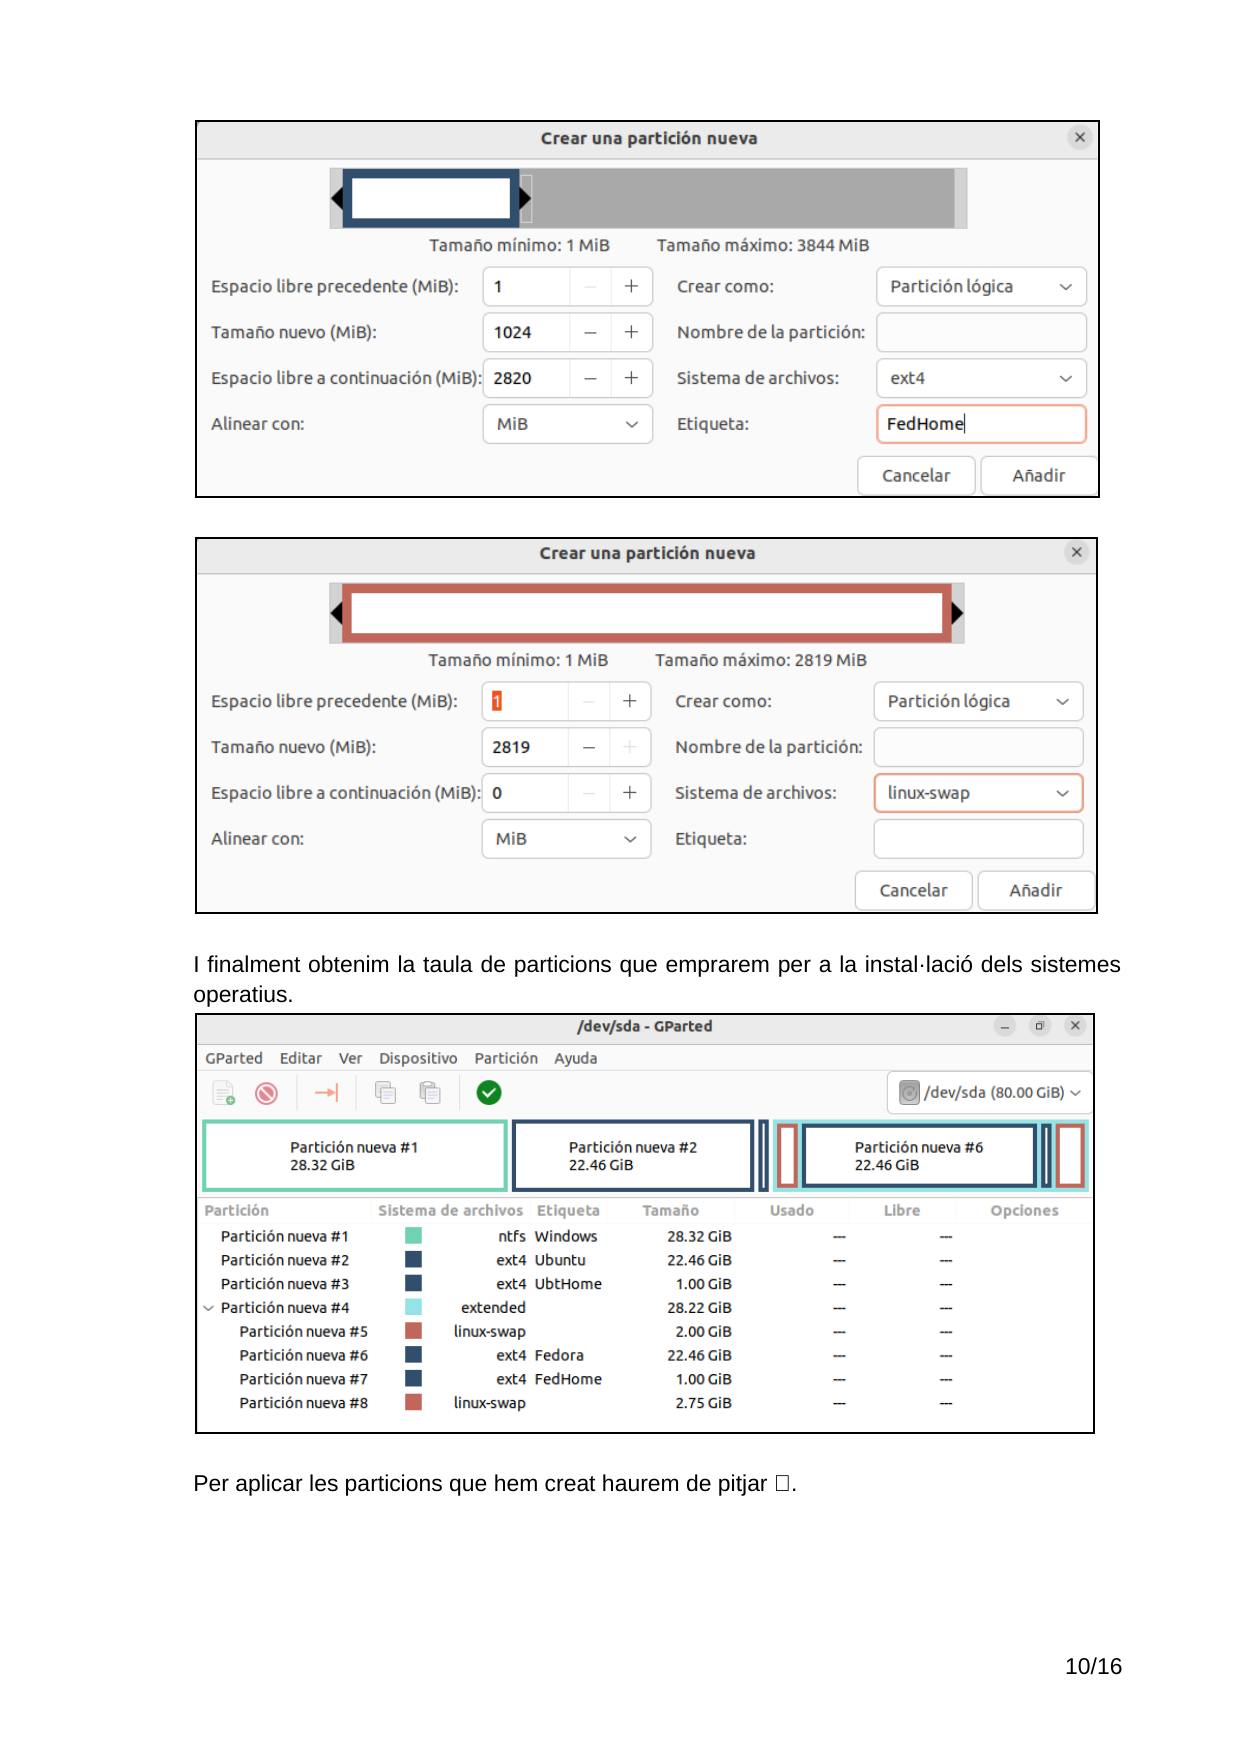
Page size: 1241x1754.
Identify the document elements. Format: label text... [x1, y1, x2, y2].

picture [197, 539, 1096, 912]
text I finalment obtenim la taula de particions que emprarem per a la instal·lació dels sistemes operatius. [193, 951, 1122, 1007]
text Per aplicar les particions que hem creat haurem de pitjar ✅. [118, 1470, 1122, 1496]
picture [197, 1015, 1093, 1432]
picture [197, 122, 1098, 496]
